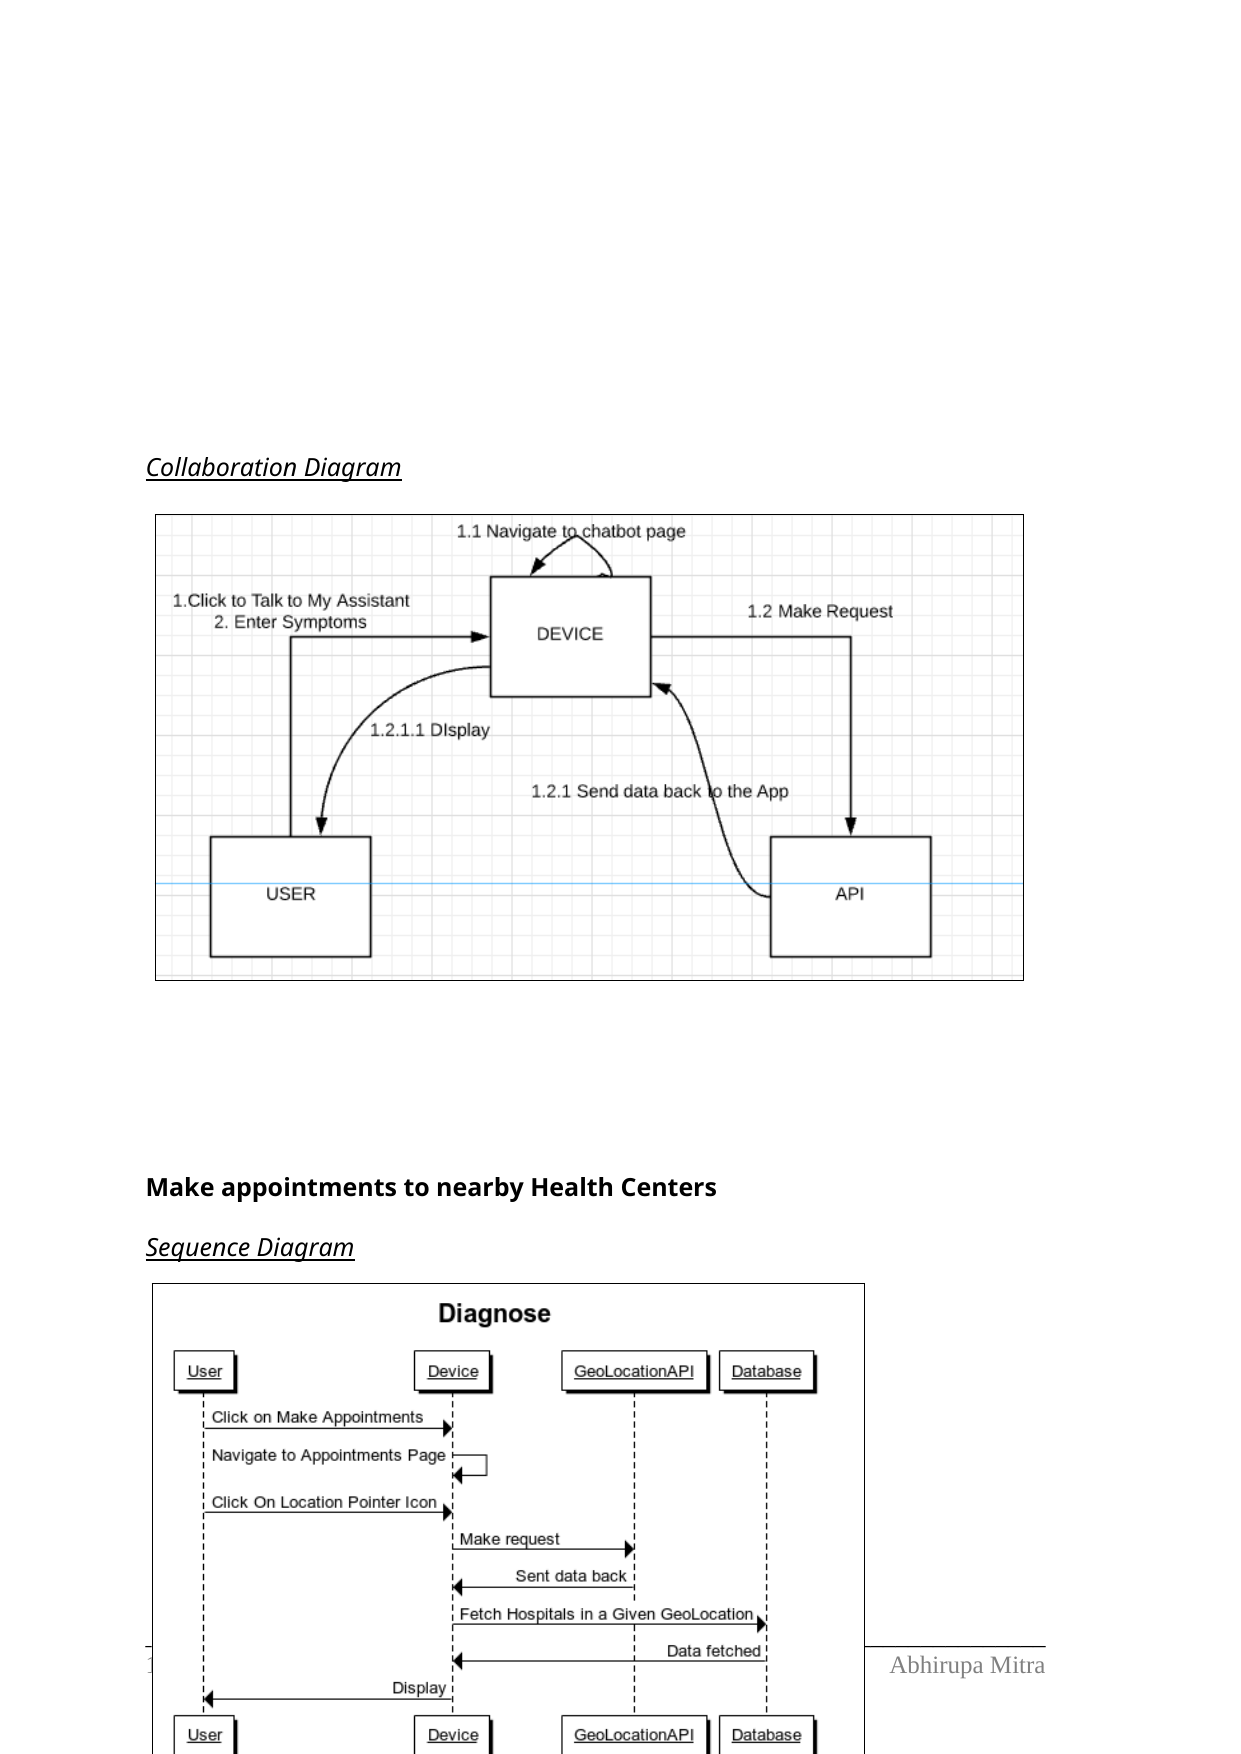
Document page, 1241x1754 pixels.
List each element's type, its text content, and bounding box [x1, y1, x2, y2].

text Sequence Diagram [145, 1230, 1090, 1264]
text Make appointments to nearby Health Centers [145, 1170, 1090, 1204]
text Collaboration Diagram [145, 450, 1090, 484]
picture [156, 515, 1023, 980]
